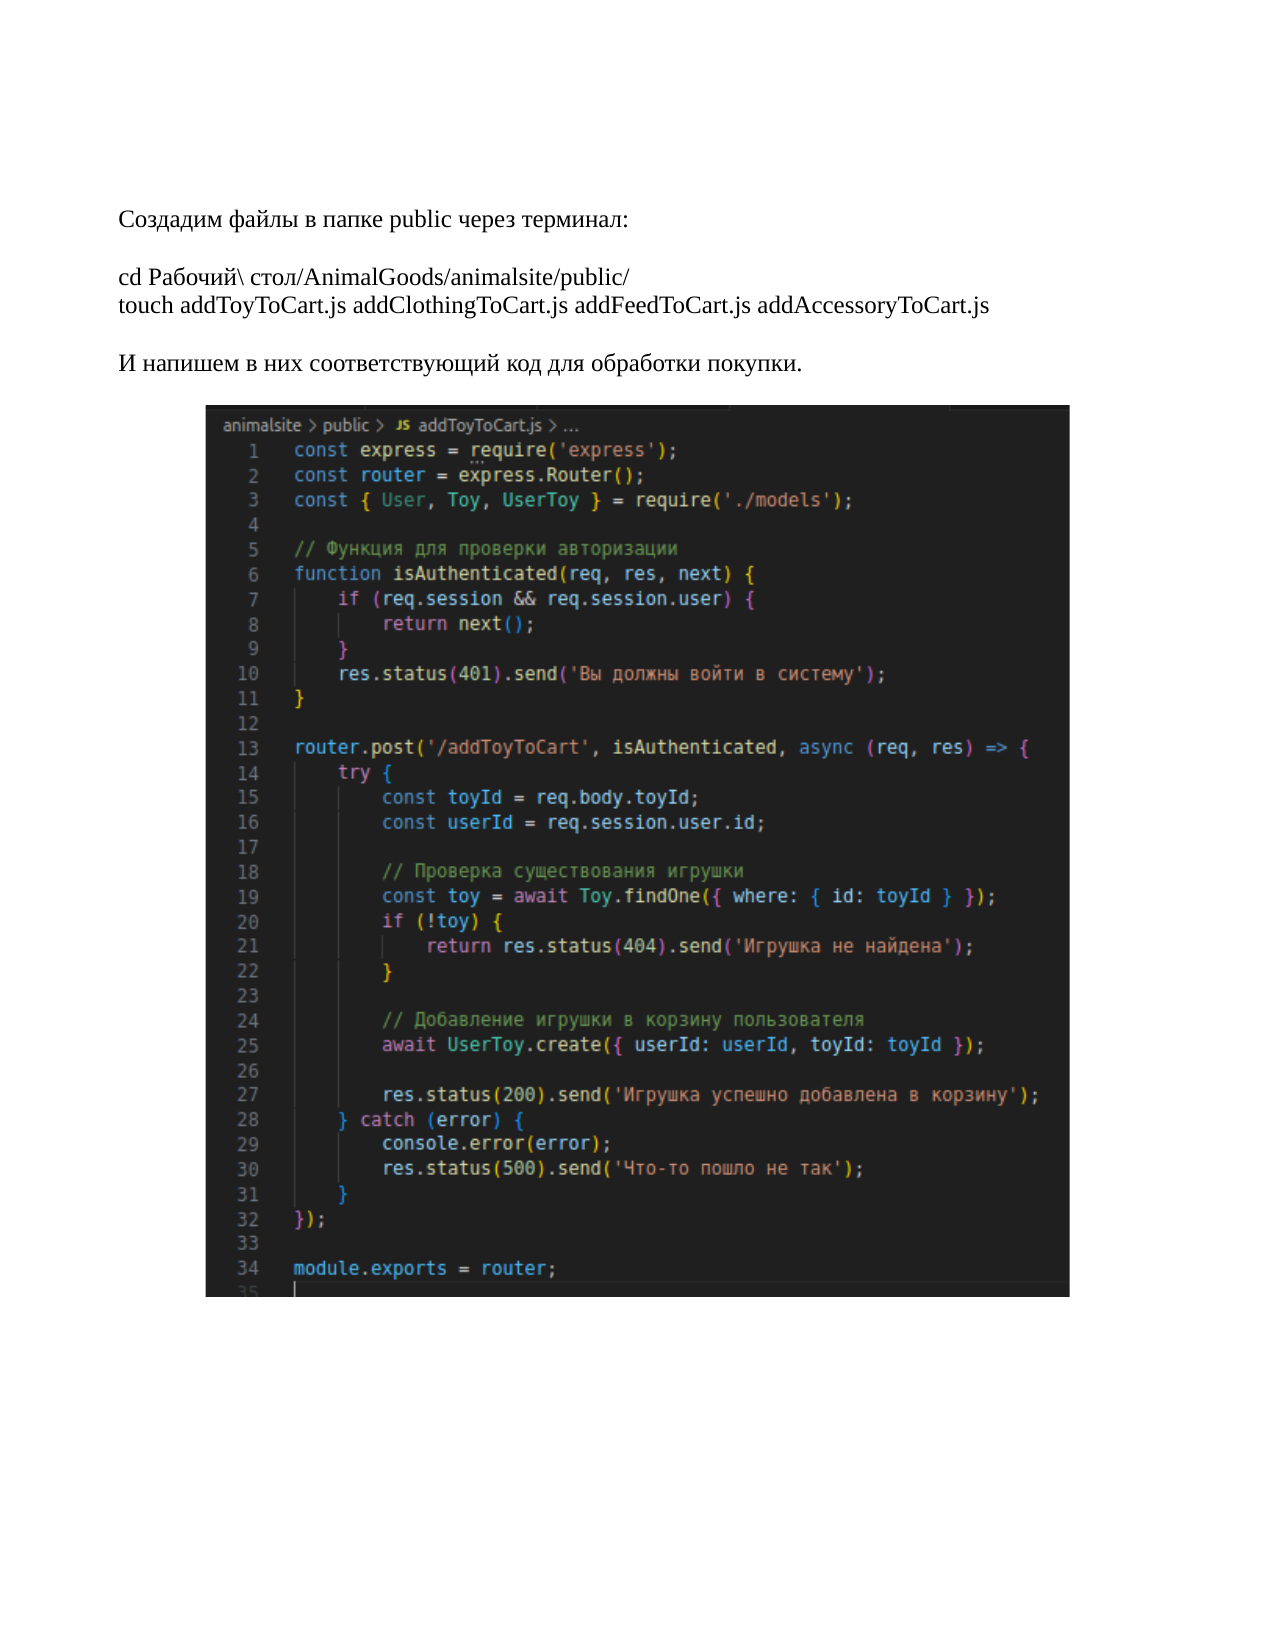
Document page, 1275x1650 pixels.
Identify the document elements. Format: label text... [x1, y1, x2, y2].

text И напишем в них соответствующий код для обработки покупки. [118, 348, 1157, 377]
text Создадим файлы в папке public через терминал: cd Рабочий\ стол/AnimalGoods/animalsite/public/ touch addToyToCart.js addClothingToCart.js addFeedToCart.js addAccessoryToCart.js [118, 204, 1157, 319]
picture [205, 405, 1070, 1297]
